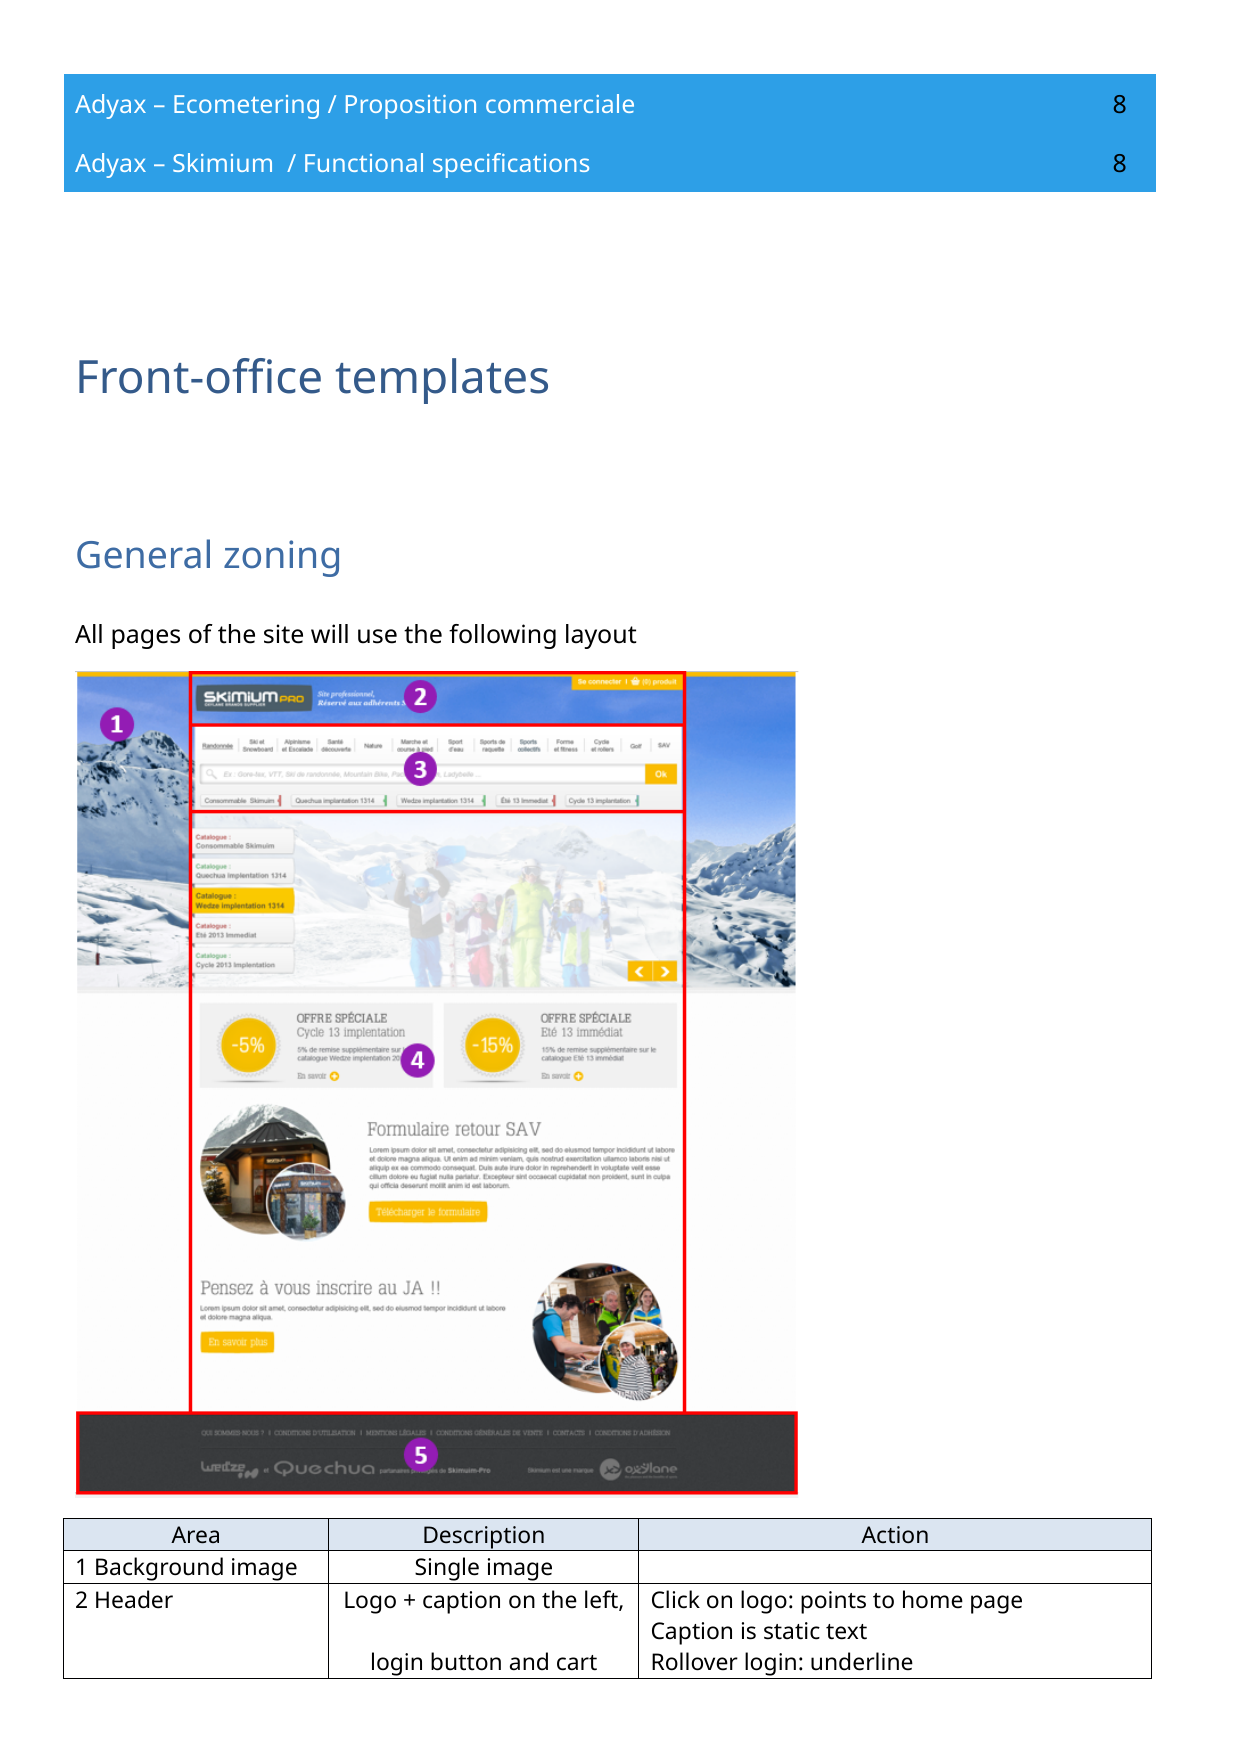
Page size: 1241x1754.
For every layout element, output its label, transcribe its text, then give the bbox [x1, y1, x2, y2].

table_cell [639, 1551, 1151, 1583]
table_cell Click on logo: points to home page Caption is static text Rollover login: underline [639, 1584, 1151, 1677]
subtitle General zoning [75, 528, 1165, 579]
text All pages of the site will use the following layout [75, 617, 1165, 651]
table_header Description [329, 1519, 638, 1550]
table_header Area [64, 1519, 328, 1550]
table_cell 1 Background image [64, 1551, 328, 1583]
table_cell Logo + caption on the left, login button and cart [329, 1584, 638, 1677]
table_cell Single image [329, 1551, 638, 1583]
table_cell 2 Header [64, 1584, 328, 1677]
subtitle Front-office templates [75, 344, 1165, 406]
table_header Action [639, 1519, 1151, 1550]
picture [75, 671, 799, 1498]
